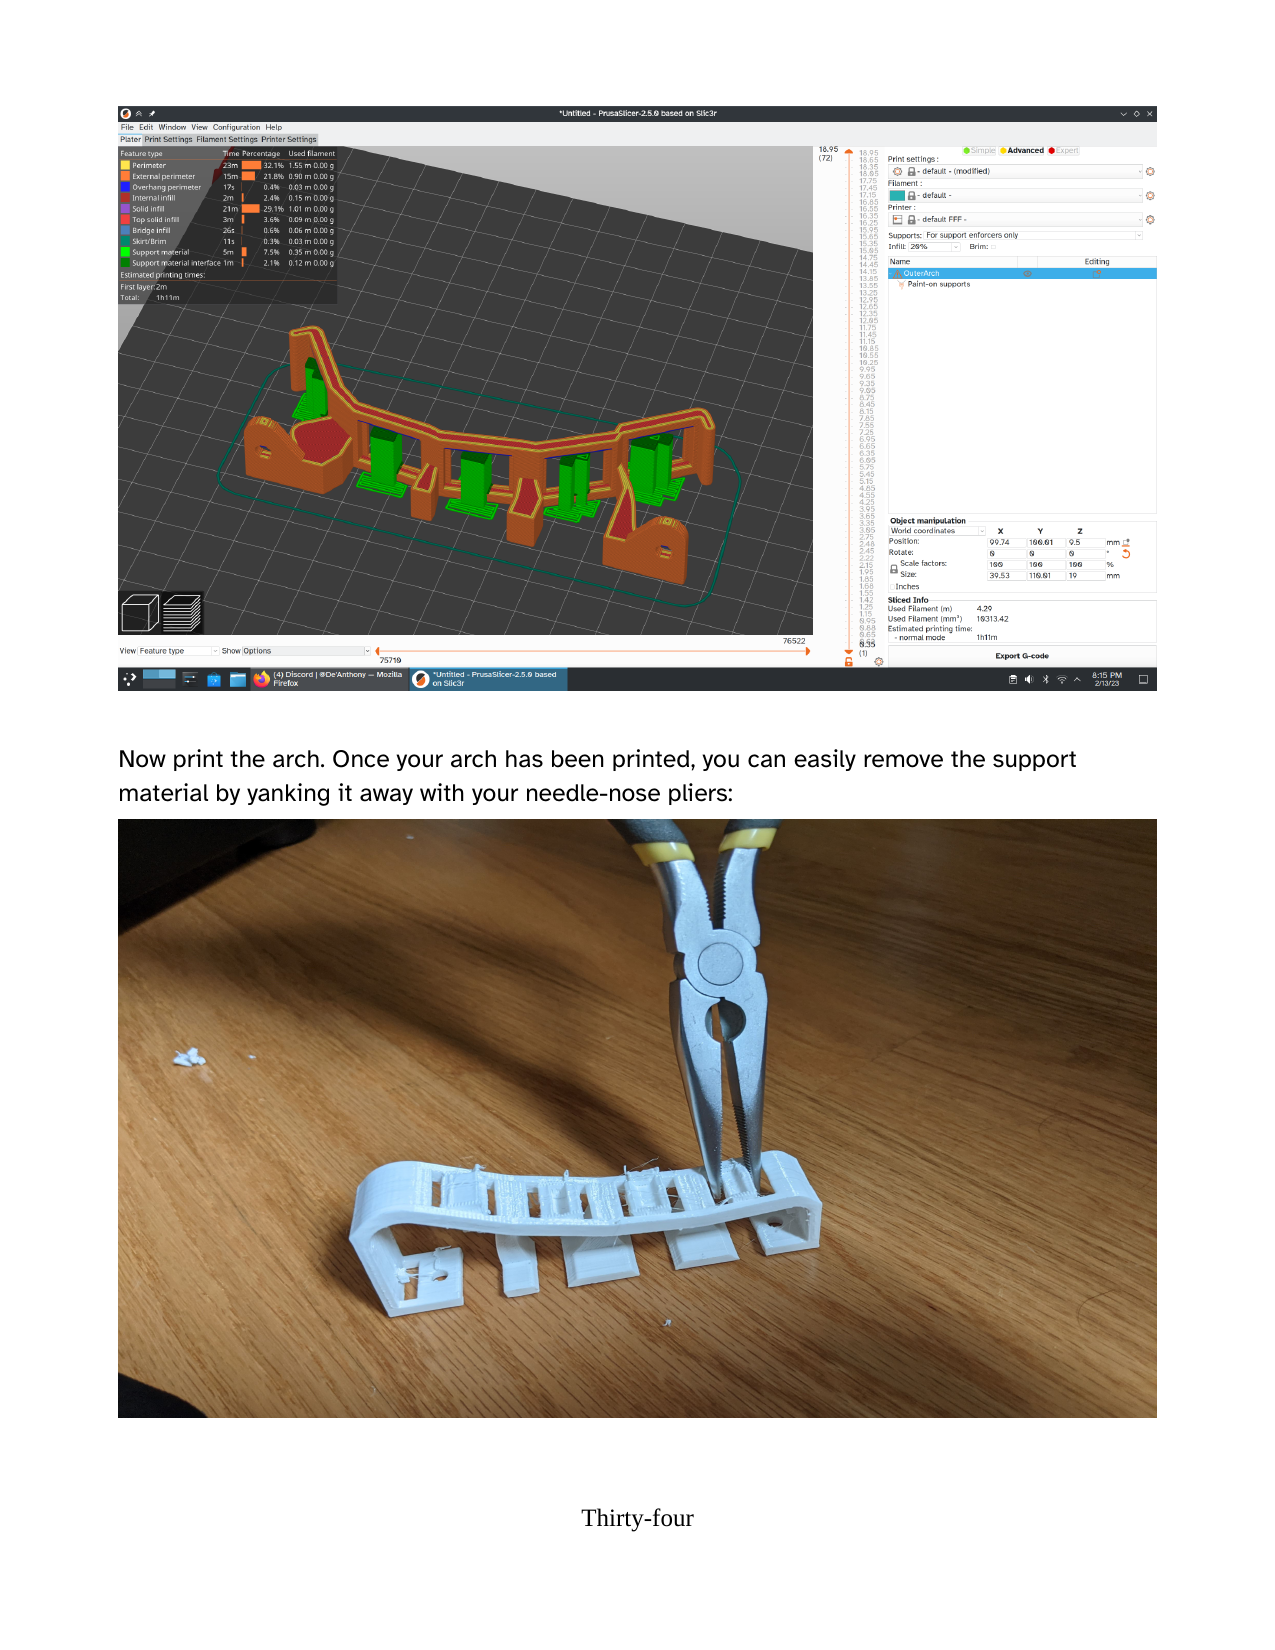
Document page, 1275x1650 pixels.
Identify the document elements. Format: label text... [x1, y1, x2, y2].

text Now print the arch. Once your arch has been printed, you can easily remove the support material by yanking it away with your needle-nose pliers: [118, 744, 1157, 808]
picture [118, 819, 1157, 1418]
picture [118, 106, 1157, 691]
